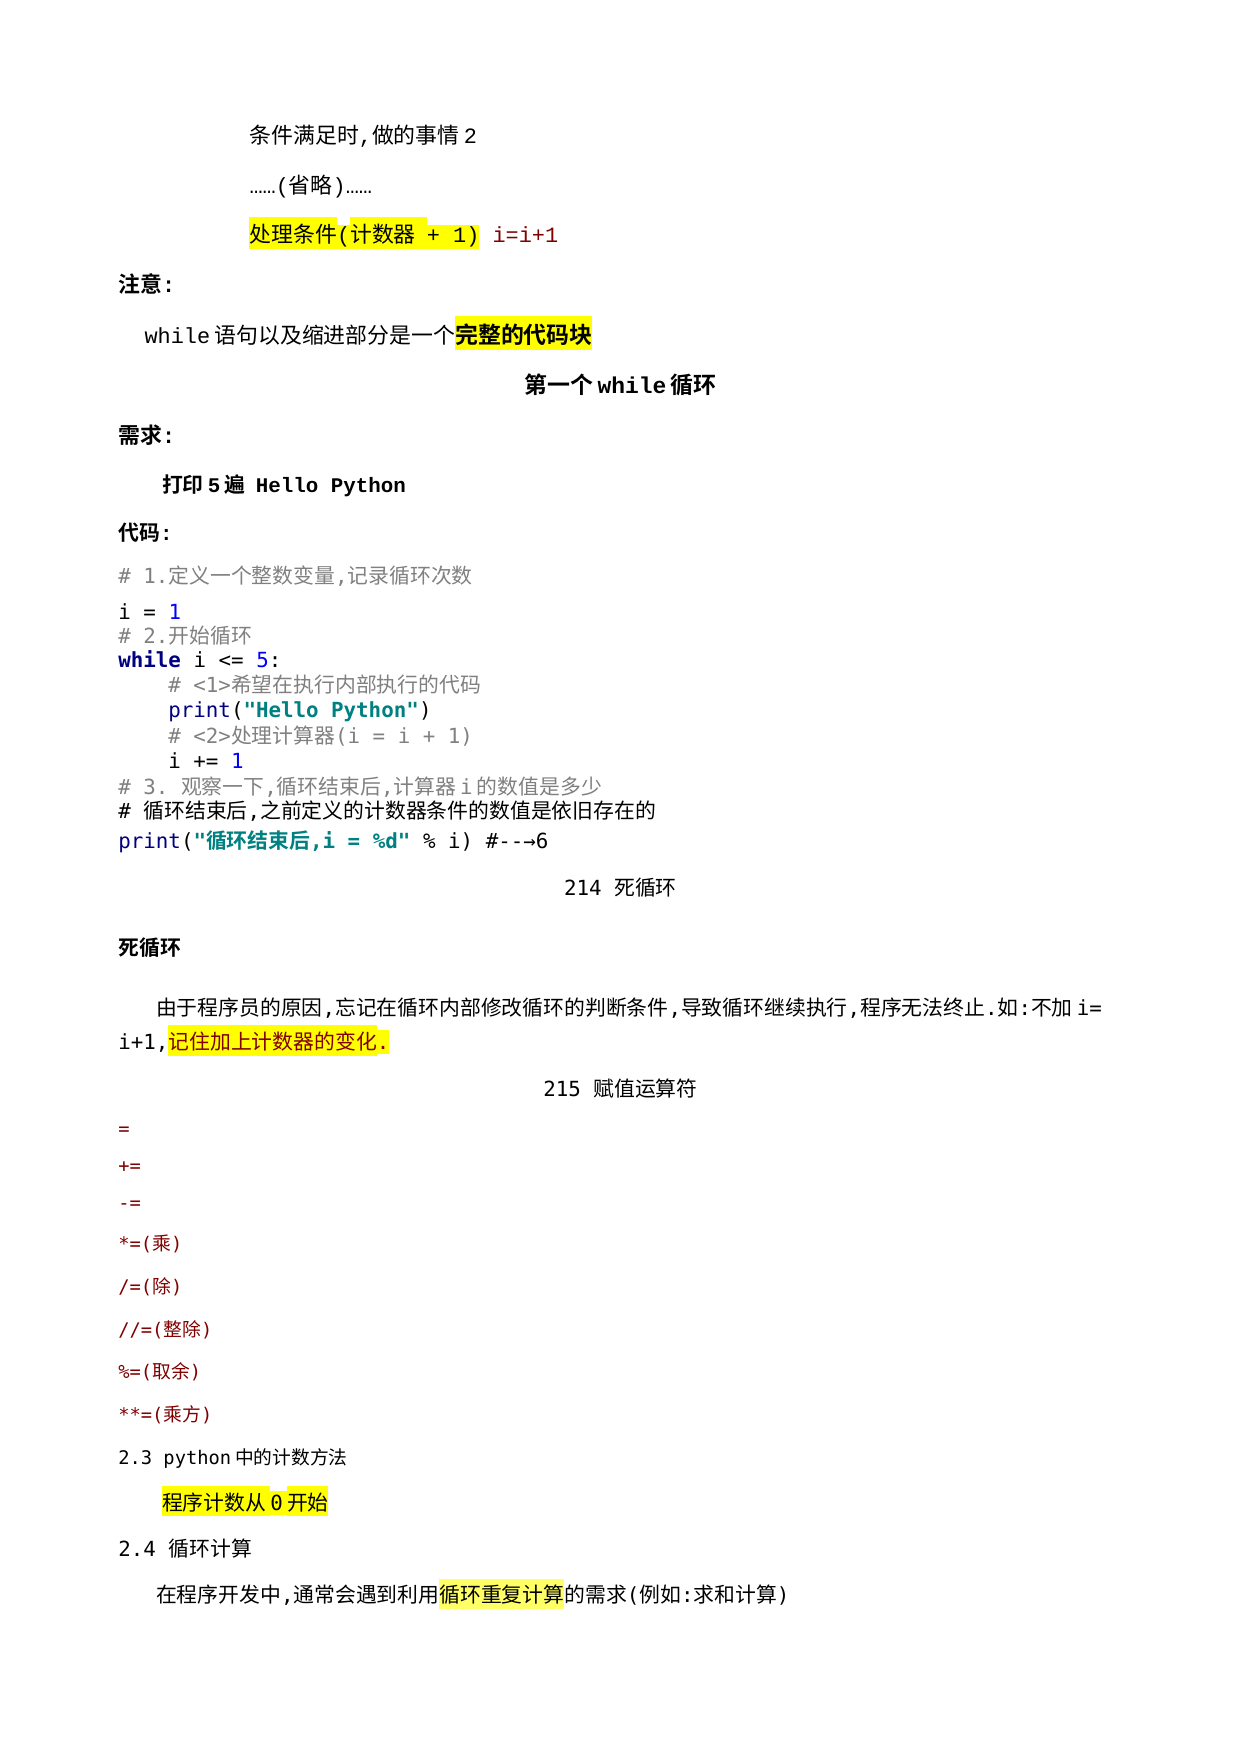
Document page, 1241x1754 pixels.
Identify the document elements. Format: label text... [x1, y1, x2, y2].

text print("循环结束后,i = %d" % i) #--→6 [118, 829, 1122, 854]
text 215 赋值运算符 [118, 1072, 1122, 1102]
text i = 1 [118, 600, 1122, 624]
text /=(除) [118, 1271, 1122, 1298]
text 打印5遍 Hello Python [118, 468, 1122, 498]
text # <2>处理计算器(i = i + 1) [118, 724, 1122, 749]
text print("Hello Python") [118, 698, 1122, 724]
text # 1.定义一个整数变量,记录循环次数 [118, 564, 1122, 588]
text while语句以及缩进部分是一个完整的代码块 [118, 316, 1122, 350]
text 死循环 [118, 931, 1122, 961]
text i += 1 [118, 749, 1122, 775]
text # <1>希望在执行内部执行的代码 [118, 673, 1122, 698]
text %=(取余) [118, 1357, 1122, 1384]
text 注意: [118, 267, 1122, 299]
text *=(乘) [118, 1228, 1122, 1256]
text 在程序开发中,通常会遇到利用循环重复计算的需求(例如:求和计算) [118, 1579, 1122, 1609]
text ……(省略)…… [118, 168, 1122, 200]
text # 循环结束后,之前定义的计数器条件的数值是依旧存在的 [118, 799, 1122, 824]
text # 3. 观察一下,循环结束后,计算器i的数值是多少 [118, 775, 1122, 799]
text 2.4 循环计算 [118, 1532, 1122, 1562]
text 由于程序员的原因,忘记在循环内部修改循环的判断条件,导致循环继续执行,程序无法终止.如:不加i= i+1,记住加上计数器的变化. [118, 991, 1122, 1056]
text 条件满足时,做的事情2 [118, 118, 1122, 150]
text # 2.开始循环 [118, 624, 1122, 648]
text 需求: [118, 418, 1122, 450]
text += [118, 1155, 1122, 1177]
text -= [118, 1192, 1122, 1213]
text **=(乘方) [118, 1400, 1122, 1427]
text //=(整除) [118, 1314, 1122, 1341]
text 程序计数从0开始 [118, 1486, 1122, 1516]
text 处理条件(计数器 + 1) i=i+1 [118, 217, 1122, 249]
text 2.3 python中的计数方法 [118, 1443, 1122, 1470]
text 214 死循环 [118, 871, 1122, 902]
text while i <= 5: [118, 648, 1122, 673]
text = [118, 1118, 1122, 1140]
text 第一个while循环 [118, 367, 1122, 401]
text 代码: [118, 516, 1122, 546]
